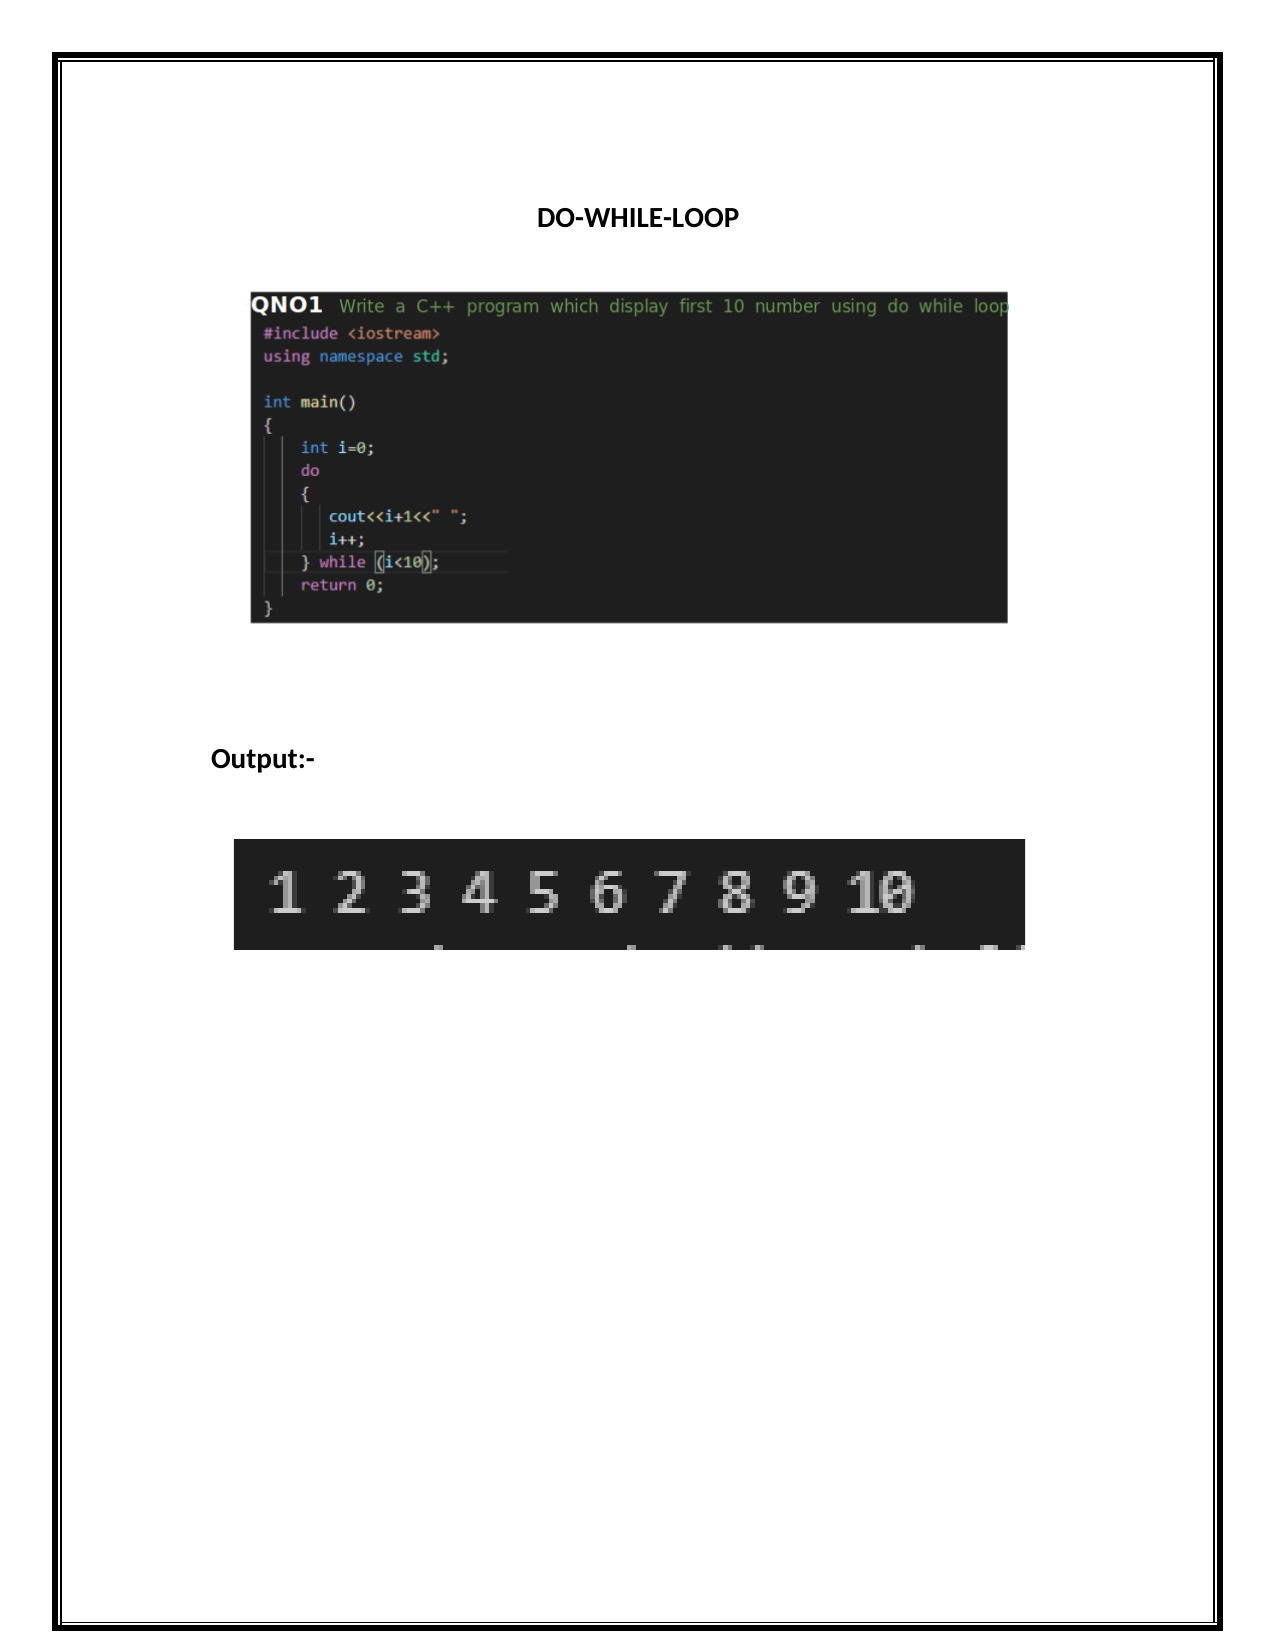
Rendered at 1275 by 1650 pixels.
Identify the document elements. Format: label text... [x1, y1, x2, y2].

picture [233, 839, 1025, 950]
text DO-WHILE-LOOP [211, 199, 1065, 235]
text Output:- [211, 741, 1065, 776]
picture [242, 287, 1009, 632]
